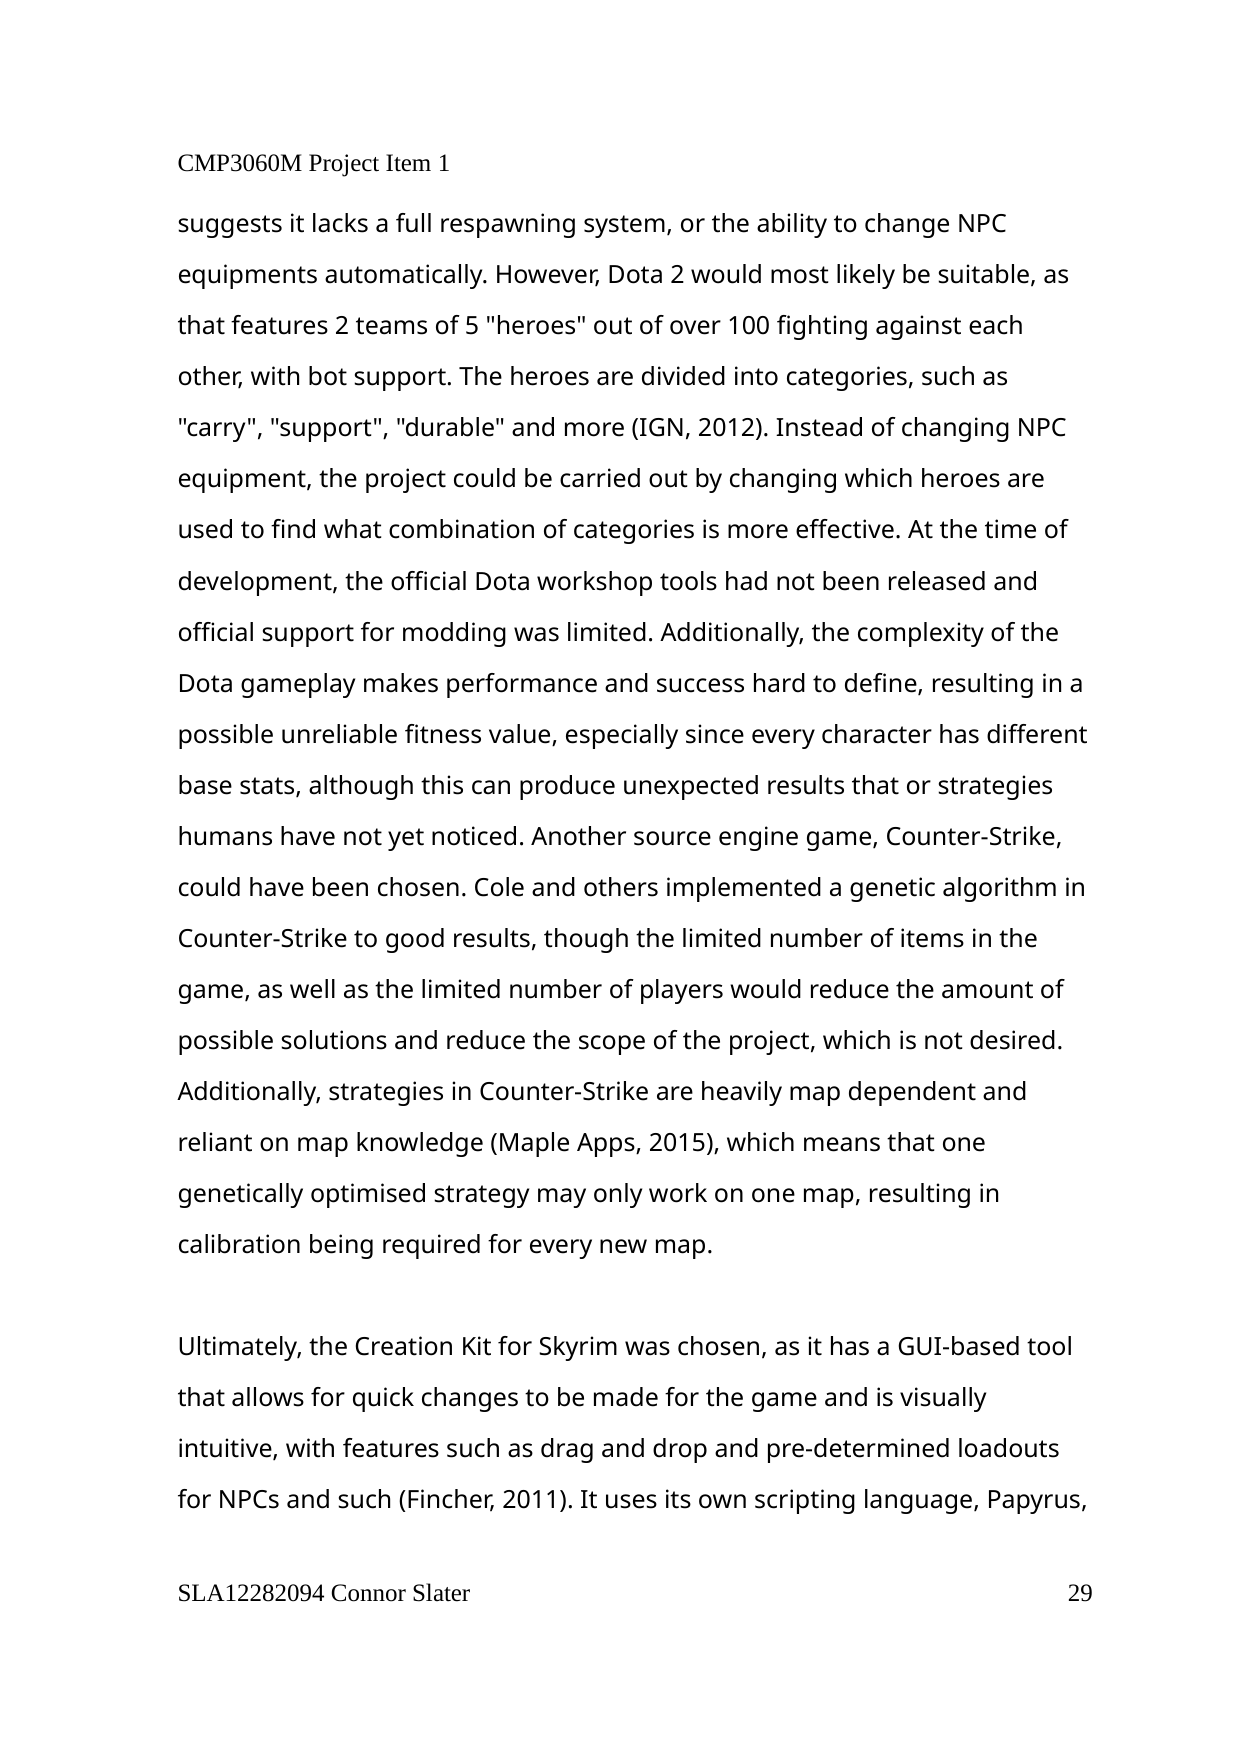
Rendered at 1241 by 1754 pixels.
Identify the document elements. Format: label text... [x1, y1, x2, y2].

text Ultimately, the Creation Kit for Skyrim was chosen, as it has a GUI-based tool that allows for quick changes to be made for the game and is visually intuitive, with features such as drag and drop and pre-determined loadouts for NPCs and such (Fincher, 2011). It uses its own scripting language, Papyrus, [177, 1329, 1093, 1516]
text suggests it lacks a full respawning system, or the ability to change NPC equipments automatically. However, Dota 2 would most likely be suitable, as that features 2 teams of 5 "heroes" out of over 100 fighting against each other, with bot support. The heroes are divided into categories, such as "carry", "support", "durable" and more (IGN, 2012). Instead of changing NPC equipment, the project could be carried out by changing which heroes are used to find what combination of categories is more effective. At the time of development, the official Dota workshop tools had not been released and official support for modding was limited. Additionally, the complexity of the Dota gameplay makes performance and success hard to define, resulting in a possible unreliable fitness value, especially since every character has different base stats, although this can produce unexpected results that or strategies humans have not yet noticed. Another source engine game, Counter-Strike, could have been chosen. Cole and others implemented a genetic algorithm in Counter-Strike to good results, though the limited number of items in the game, as well as the limited number of players would reduce the amount of possible solutions and reduce the scope of the project, which is not desired. Additionally, strategies in Counter-Strike are heavily map dependent and reliant on map knowledge (Maple Apps, 2015), which means that one genetically optimised strategy may only work on one map, resulting in calibration being required for every new map. [177, 206, 1093, 1261]
